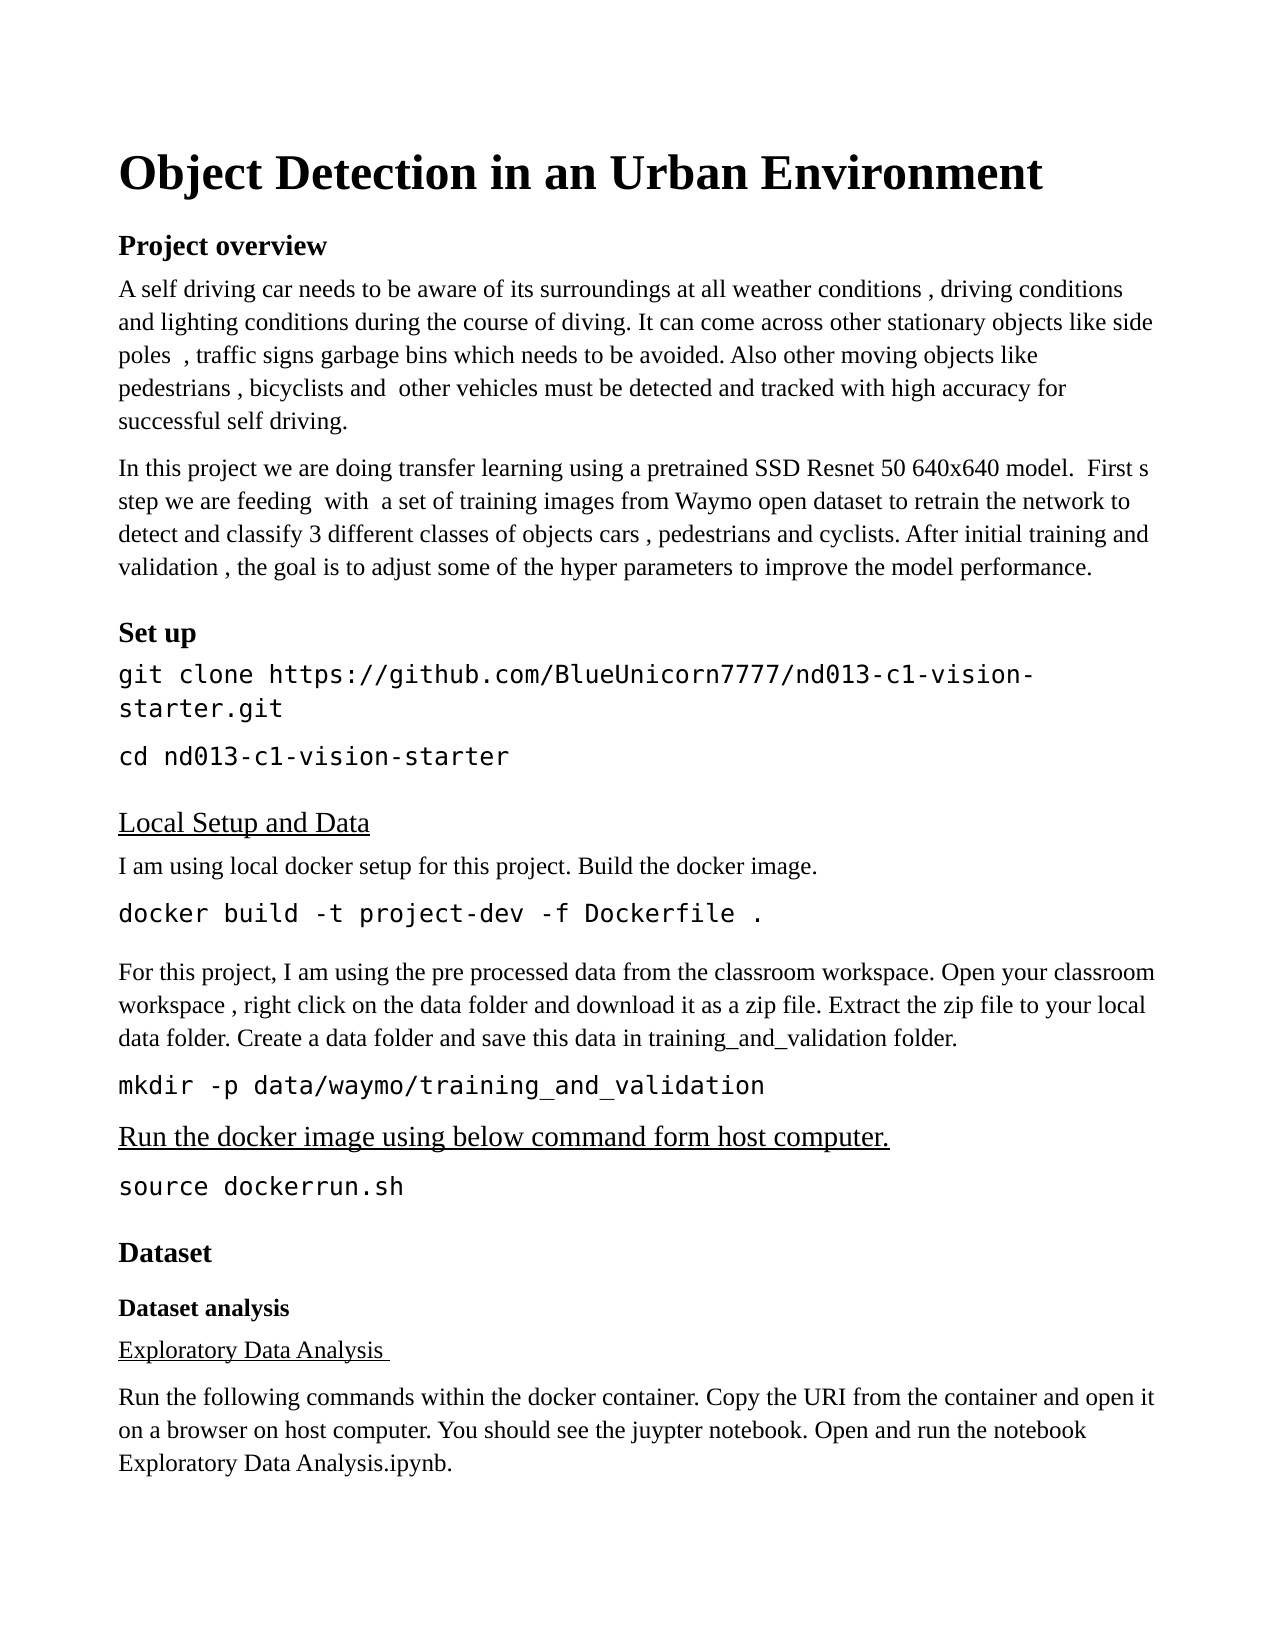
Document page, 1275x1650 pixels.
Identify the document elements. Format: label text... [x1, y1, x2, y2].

text I am using local docker setup for this project. Build the docker image. [118, 851, 1157, 880]
text In this project we are doing transfer learning using a pretrained SSD Resnet 50 640x640 model. First s step we are feeding with a set of training images from Waymo open dataset to retrain the network to detect and classify 3 different classes of objects cars , pedestrians and cyclists. After initial training and validation , the goal is to adjust some of the hyper parameters to improve the model performance. [118, 453, 1157, 581]
text mkdir -p data/waymo/training_and_validation [118, 1071, 1157, 1100]
text docker build -t project-dev -f Dockerfile . [118, 899, 1157, 928]
subtitle Dataset [118, 1235, 1157, 1268]
text Run the following commands within the docker container. Copy the URI from the container and open it on a browser on host computer. You should see the juypter notebook. Open and run the notebook Exploratory Data Analysis.ipynb. [118, 1382, 1157, 1477]
text git clone https://github.com/BlueUnicorn7777/nd013-c1-vision-starter.git [118, 661, 1157, 723]
subtitle Local Setup and Data [118, 805, 1157, 839]
text source dockerrun.sh [118, 1172, 1157, 1201]
subtitle Project overview [118, 228, 1157, 261]
text cd nd013-c1-vision-starter [118, 742, 1157, 772]
subtitle Dataset analysis [118, 1293, 1157, 1322]
subtitle Set up [118, 615, 1157, 648]
text Exploratory Data Analysis [118, 1335, 1157, 1363]
text For this project, I am using the pre processed data from the classroom workspace. Open your classroom workspace , right click on the data folder and download it as a zip file. Extract the zip file to your local data folder. Create a data folder and save this data in training_and_validation folder. [118, 957, 1157, 1052]
text Run the docker image using below command form host computer. [118, 1119, 1157, 1153]
text A self driving car needs to be aware of its surroundings at all weather conditions , driving conditions and lighting conditions during the course of diving. It can come across other stationary objects like side poles , traffic signs garbage bins which needs to be avoided. Also other moving objects like pedestrians , bicyclists and other vehicles must be detected and tracked with high accuracy for successful self driving. [118, 274, 1157, 434]
subtitle Object Detection in an Urban Environment [118, 143, 1157, 201]
